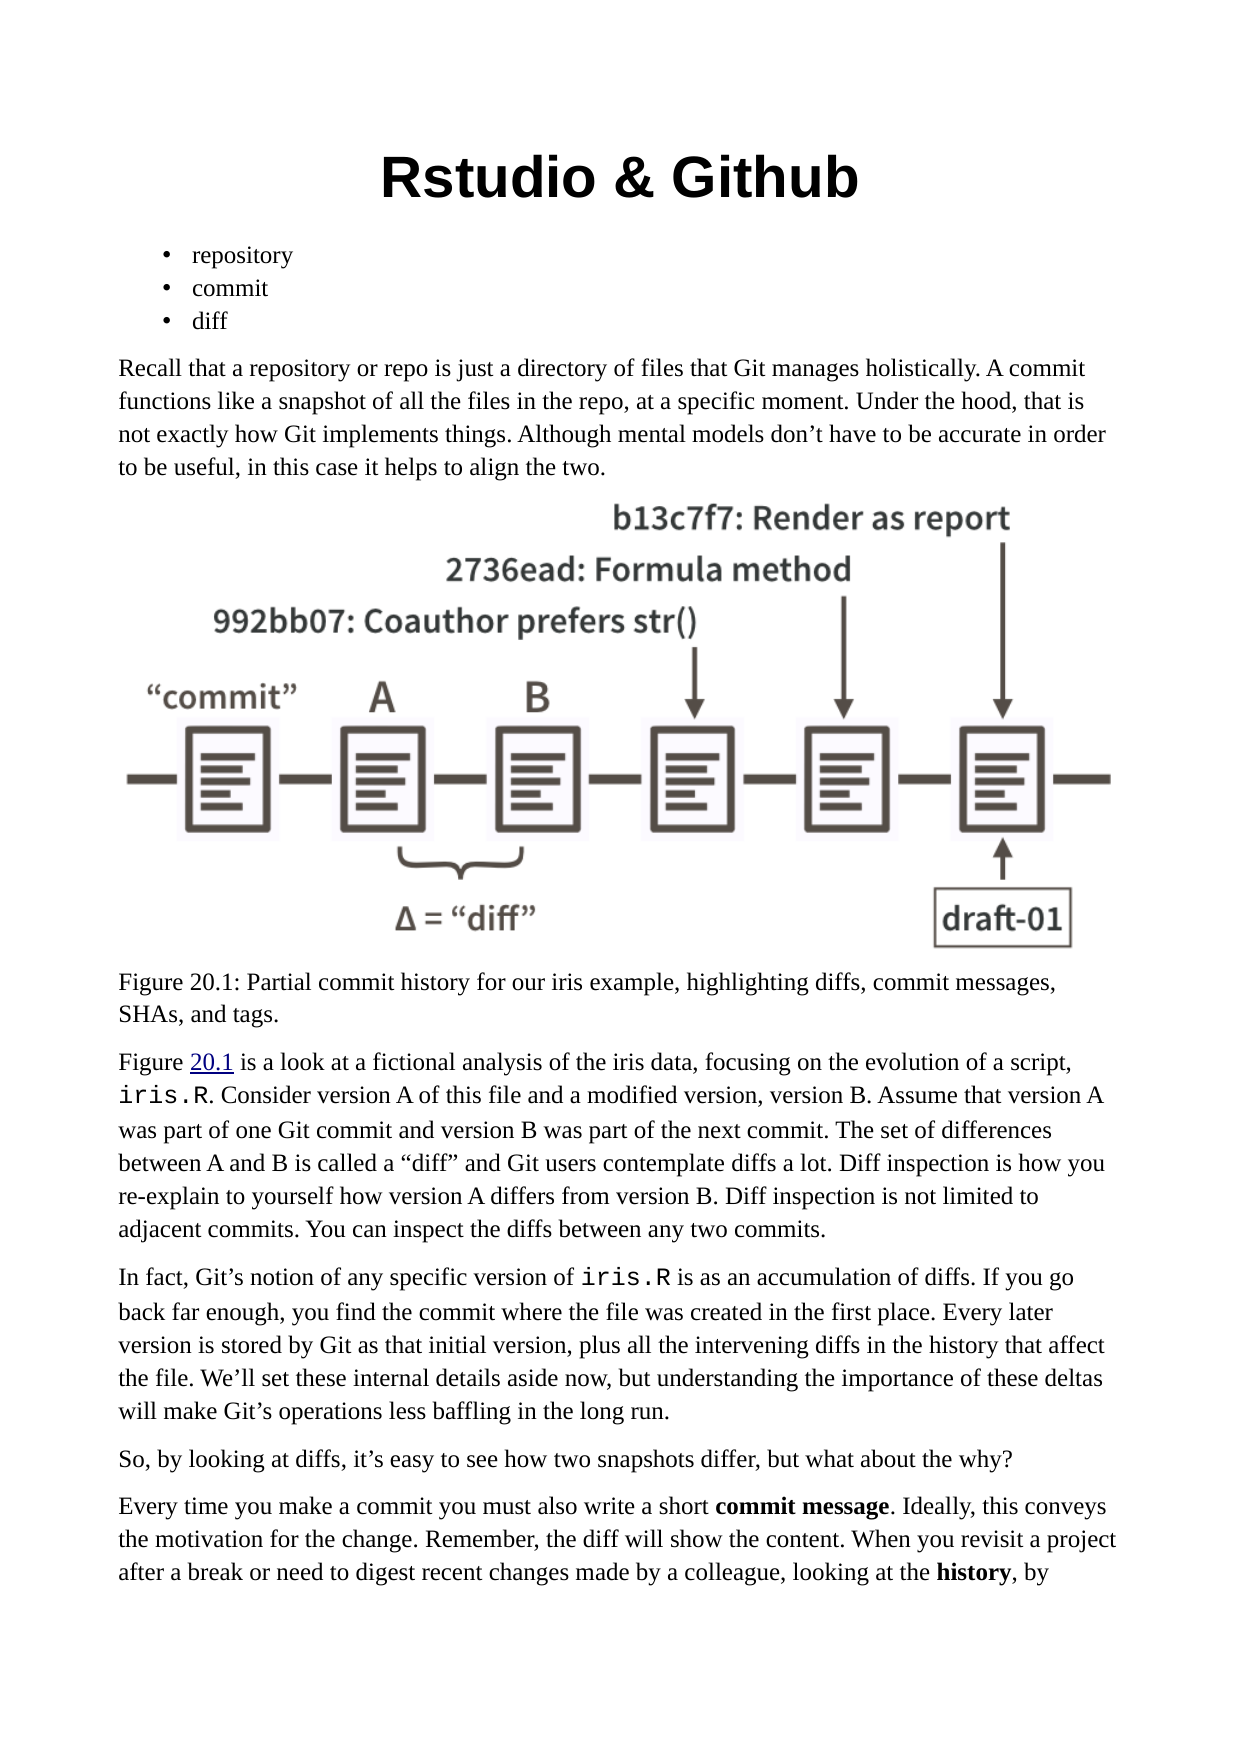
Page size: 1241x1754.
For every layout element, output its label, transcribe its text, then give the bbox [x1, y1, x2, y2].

list repository [162, 240, 1122, 268]
picture [118, 500, 1123, 963]
text Figure 20.1: Partial commit history for our iris example, highlighting diffs, commit messages, SHAs, and tags. [118, 963, 1122, 1028]
text Figure 20.1 is a look at a fictional analysis of the iris data, focusing on the evolution of a script, iris.R. Consider version A of this file and a modified version, version B. Assume that version A was part of one Git commit and version B was part of the next commit. The set of differences between A and B is called a “diff” and Git users contemplate diffs a lot. Diff inspection is how you re-explain to yourself how version A differs from version B. Diff inspection is not limited to adjacent commits. You can inspect the diffs between any two commits. [118, 1047, 1122, 1243]
text Recall that a repository or repo is just a directory of files that Git manages holistically. A commit functions like a snapshot of all the files in the repo, at a specific moment. Under the hood, that is not exactly how Git implements things. Although mental models don’t have to be accurate in order to be useful, in this case it helps to align the two. [118, 353, 1122, 481]
text Every time you make a commit you must also write a short commit message. Ideally, this conveys the motivation for the change. Remember, the diff will show the content. When you revisit a project after a break or need to digest recent changes made by a colleague, looking at the history, by [118, 1491, 1122, 1586]
text So, by looking at diffs, it’s easy to see how two snapshots differ, but what about the why? [118, 1444, 1122, 1472]
text In fact, Git’s notion of any specific version of iris.R is as an accumulation of diffs. If you go back far enough, you find the commit where the file was created in the first place. Every later version is stored by Git as that initial version, plus all the intervening diffs in the history that affect the file. We’ll set these internal details aside now, but understanding the importance of these deltas will make Git’s operations less baffling in the long run. [118, 1262, 1122, 1425]
list commit [162, 273, 1122, 301]
list diff [162, 306, 1122, 334]
